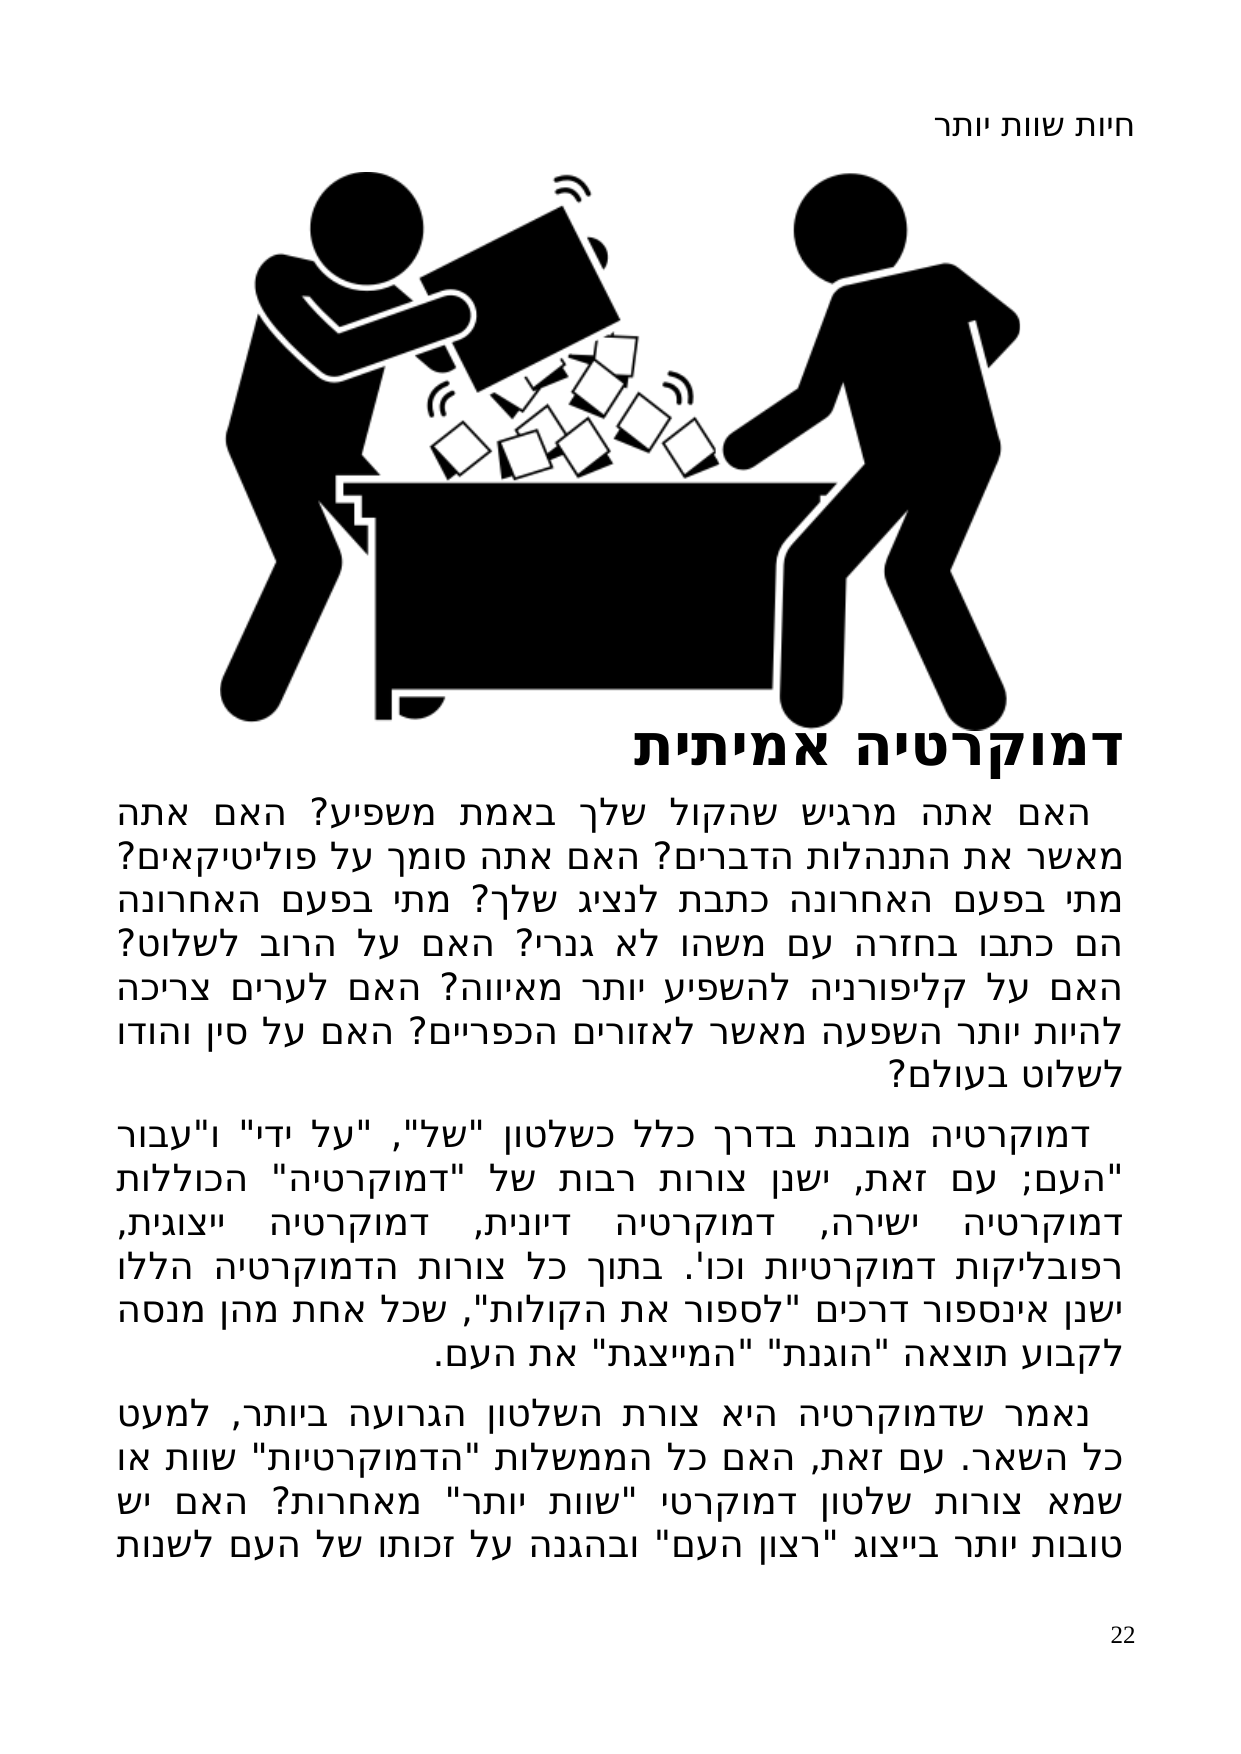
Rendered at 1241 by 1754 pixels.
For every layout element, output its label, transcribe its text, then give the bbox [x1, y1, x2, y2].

text דמוקרטיה מובנת בדרך כלל כשלטון "של", "על ידי" ו"עבור "העם; עם זאת, ישנן צורות רבות של "דמוקרטיה" הכוללות דמוקרטיה ישירה, דמוקרטיה דיונית, דמוקרטיה ייצוגית, רפובליקות דמוקרטיות וכו'. בתוך כל צורות הדמוקרטיה הללו ישנן אינספור דרכים "לספור את הקולות", שכל אחת מהן מנסה לקבוע תוצאה "הוגנת" "המייצגת" את העם. [116, 1113, 1124, 1375]
text נאמר שדמוקרטיה היא צורת השלטון הגרועה ביותר, למעט כל השאר. עם זאת, האם כל הממשלות "הדמוקרטיות" שוות או שמא צורות שלטון דמוקרטי "שוות יותר" מאחרות? האם יש טובות יותר בייצוג "רצון העם" ובהגנה על זכותו של העם לשנות [116, 1392, 1124, 1567]
picture [220, 172, 1020, 731]
subtitle דמוקרטיה אמיתית [116, 172, 1124, 774]
text האם אתה מרגיש שהקול שלך באמת משפיע? האם אתה מאשר את התנהלות הדברים? האם אתה סומך על פוליטיקאים? מתי בפעם האחרונה כתבת לנציג שלך? מתי בפעם האחרונה הם כתבו בחזרה עם משהו לא גנרי? האם על הרוב לשלוט? האם על קליפורניה להשפיע יותר מאיווה? האם לערים צריכה להיות יותר השפעה מאשר לאזורים הכפריים? האם על סין והודו לשלוט בעולם? [116, 790, 1124, 1097]
